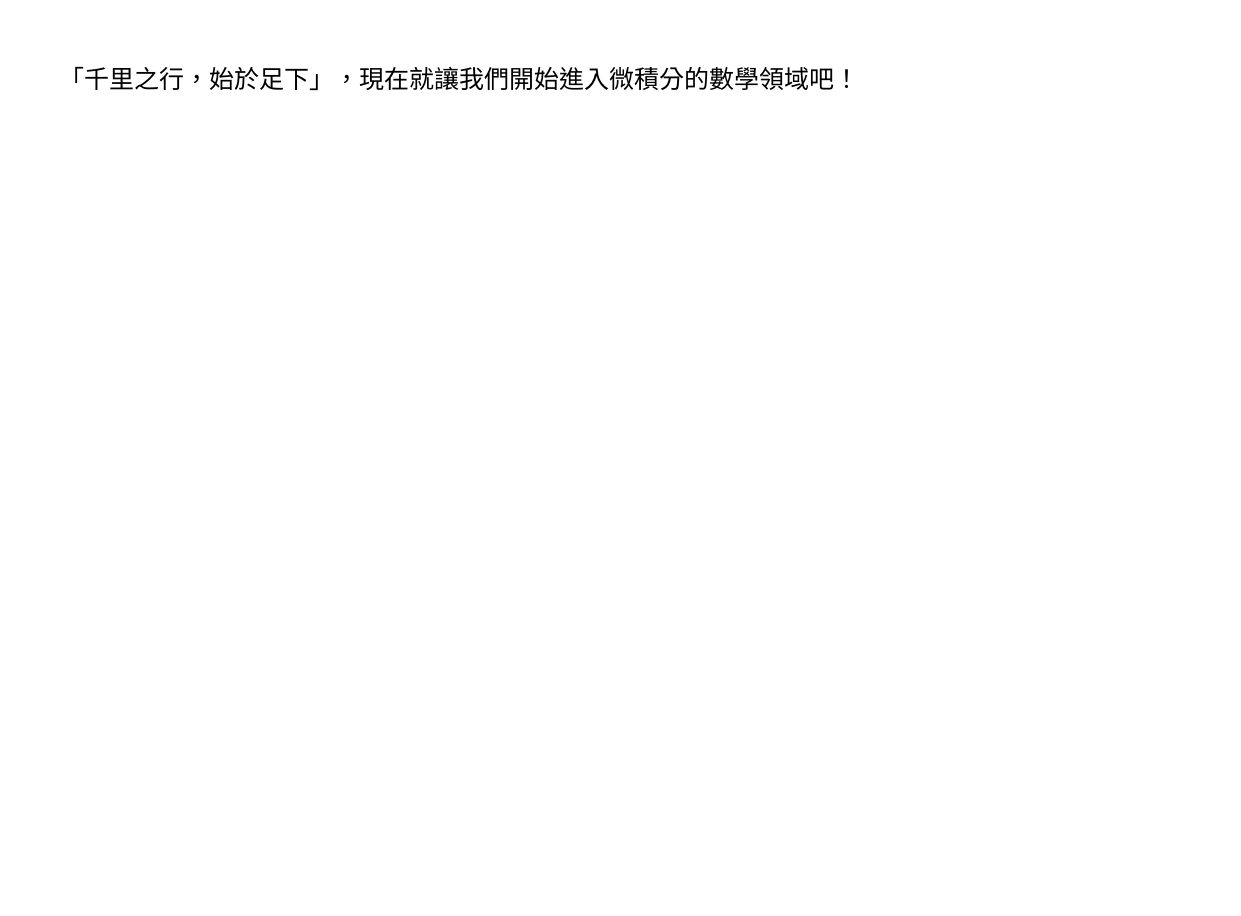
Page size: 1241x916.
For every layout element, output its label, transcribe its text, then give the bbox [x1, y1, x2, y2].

text 「千里之行，始於足下」，現在就讓我們開始進入微積分的數學領域吧！ [59, 59, 1181, 95]
